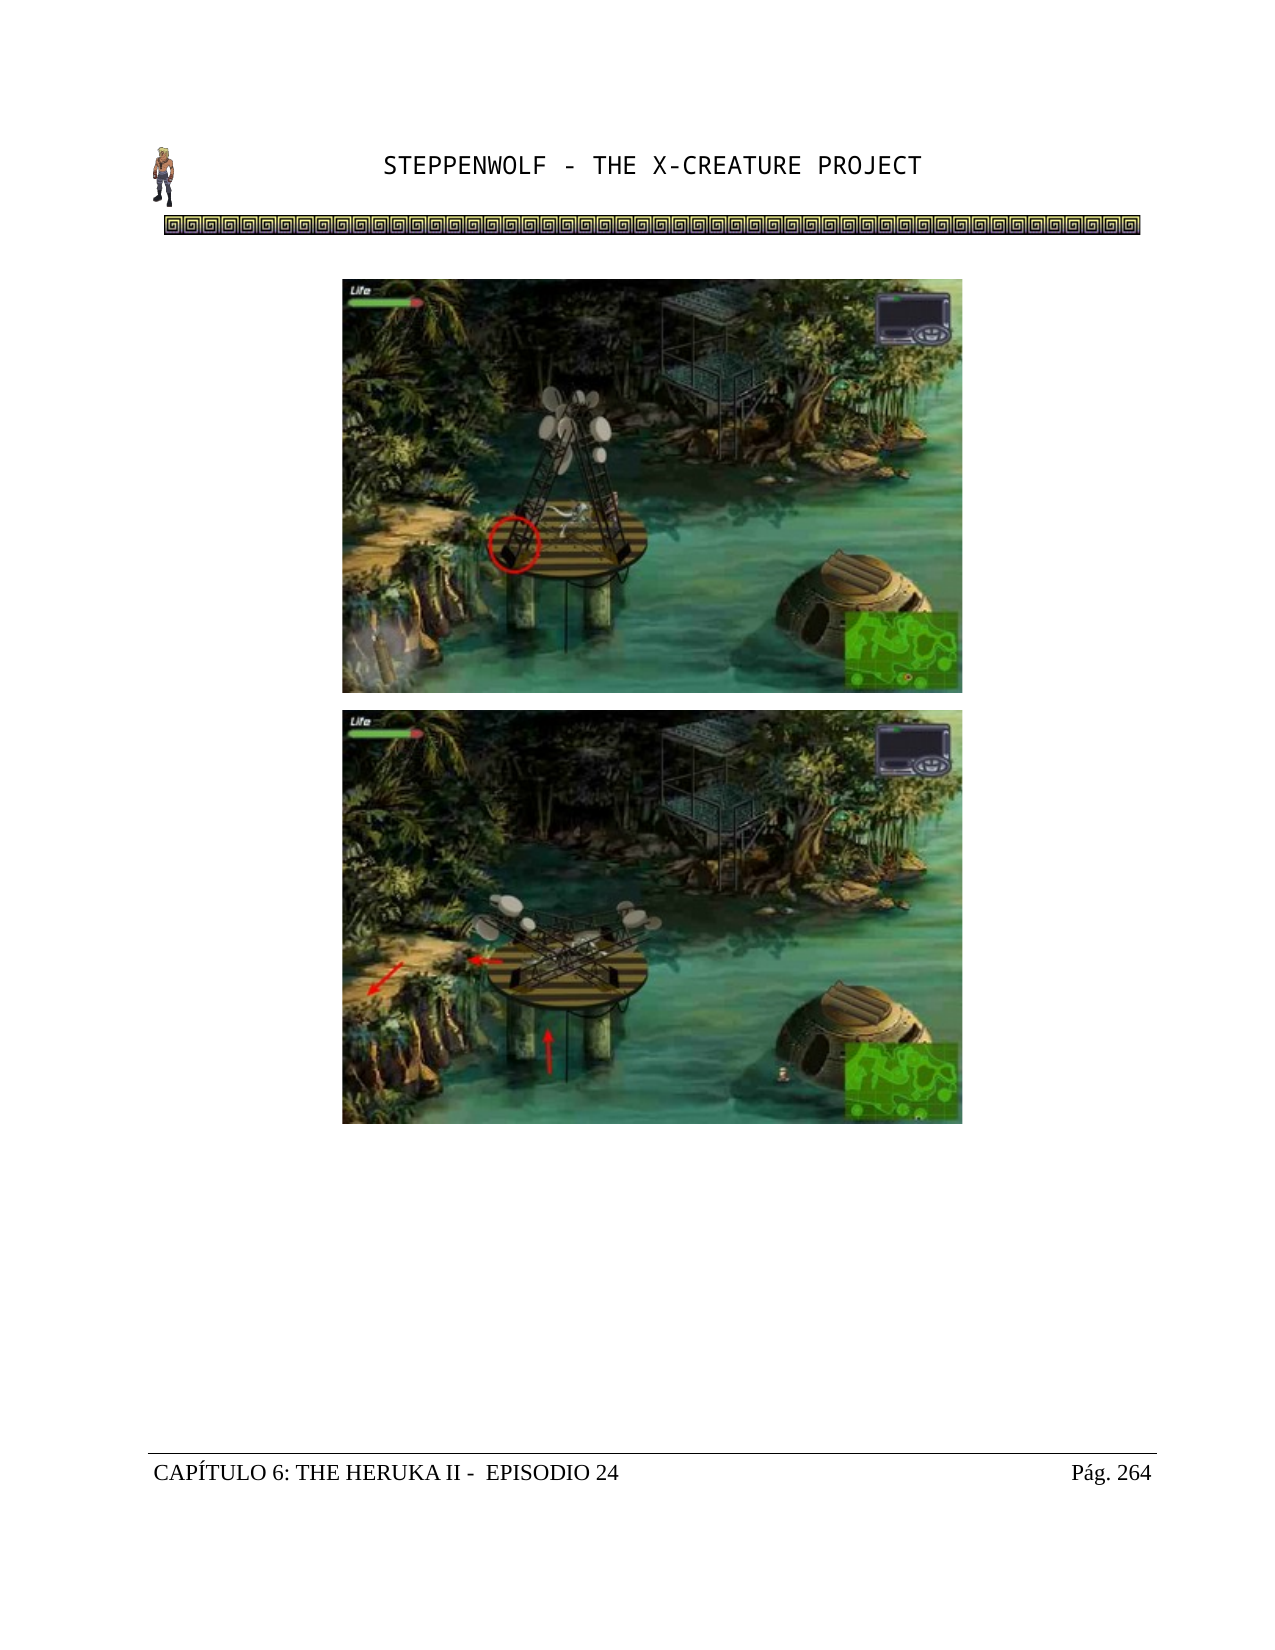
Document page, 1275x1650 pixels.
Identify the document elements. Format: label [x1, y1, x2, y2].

picture [147, 147, 181, 207]
picture [342, 279, 963, 693]
picture [342, 710, 963, 1124]
picture [164, 215, 1141, 235]
